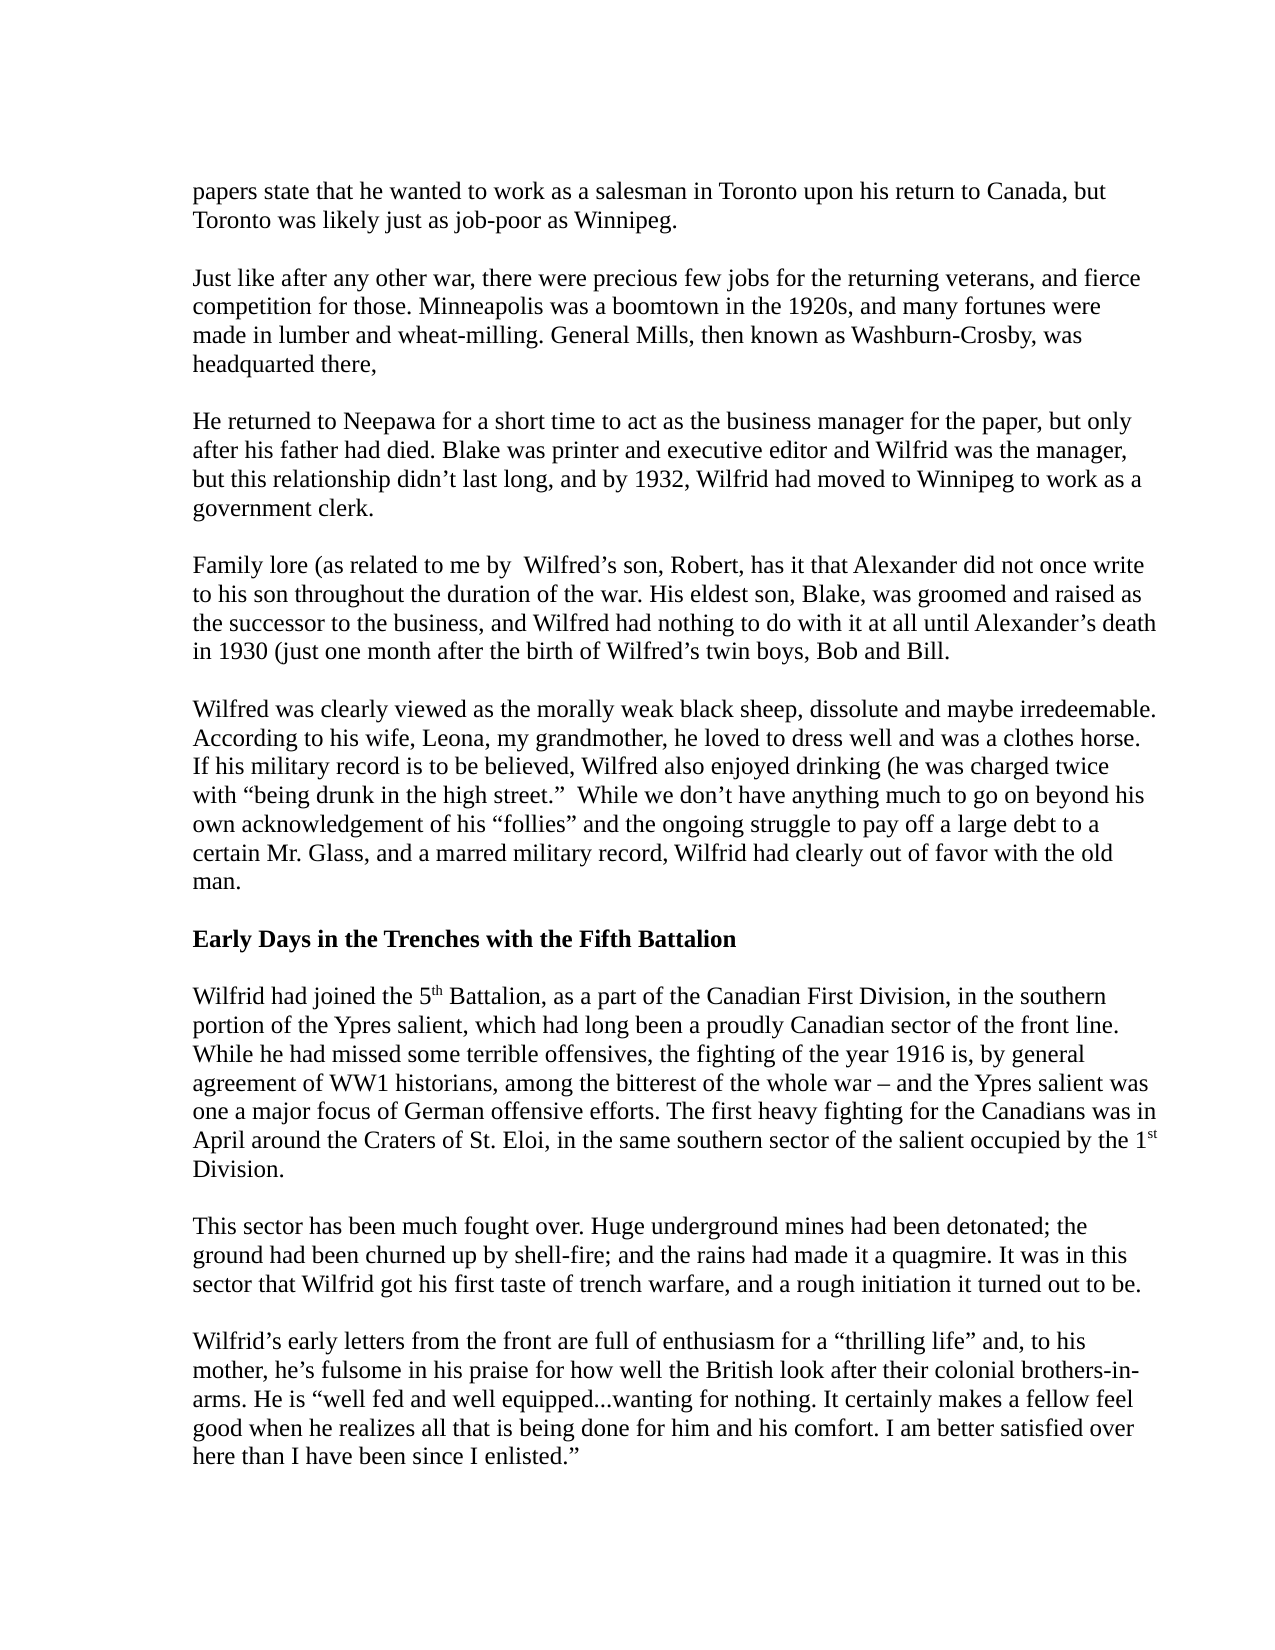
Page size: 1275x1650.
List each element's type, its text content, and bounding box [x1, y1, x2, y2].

text Wilfrid’s early letters from the front are full of enthusiasm for a “thrilling life” and, to his mother, he’s fulsome in his praise for how well the British look after their colonial brothers-in-arms. He is “well fed and well equipped...wanting for nothing. It certainly makes a fellow feel good when he realizes all that is being done for him and his comfort. I am better satisfied over here than I have been since I enlisted.” [192, 1326, 1158, 1470]
text Just like after any other war, there were precious few jobs for the returning veterans, and fierce competition for those. Minneapolis was a boomtown in the 1920s, and many fortunes were made in lumber and wheat-milling. General Mills, then known as Washburn-Crosby, was headquarted there, [192, 263, 1158, 378]
text This sector has been much fought over. Huge underground mines had been detonated; the ground had been churned up by shell-fire; and the rains had made it a quagmire. It was in this sector that Wilfrid got his first taste of trench warfare, and a rough initiation it turned out to be. [192, 1211, 1158, 1298]
text He returned to Neepawa for a short time to act as the business manager for the paper, but only after his father had died. Blake was printer and executive editor and Wilfrid was the manager, but this relationship didn’t last long, and by 1932, Wilfrid had moved to Winnipeg to work as a government clerk. [192, 406, 1158, 521]
text papers state that he wanted to work as a salesman in Toronto upon his return to Canada, but Toronto was likely just as job-poor as Winnipeg. [192, 176, 1158, 234]
text Wilfred was clearly viewed as the morally weak black sheep, dissolute and maybe irredeemable. According to his wife, Leona, my grandmother, he loved to dress well and was a clothes horse. If his military record is to be believed, Wilfred also enjoyed drinking (he was charged twice with “being drunk in the high street.” While we don’t have anything much to go on beyond his own acknowledgement of his “follies” and the ongoing struggle to pay off a large debt to a certain Mr. Glass, and a marred military record, Wilfrid had clearly out of favor with the old man. [192, 694, 1158, 895]
text Wilfrid had joined the 5th Battalion, as a part of the Canadian First Division, in the southern portion of the Ypres salient, which had long been a proudly Canadian sector of the front line. While he had missed some terrible offensives, the fighting of the year 1916 is, by general agreement of WW1 historians, among the bitterest of the whole war – and the Ypres salient was one a major focus of German offensive efforts. The first heavy fighting for the Canadians was in April around the Craters of St. Eloi, in the same southern sector of the salient occupied by the 1st Division. [192, 981, 1158, 1183]
text Family lore (as related to me by Wilfred’s son, Robert, has it that Alexander did not once write to his son throughout the duration of the war. His eldest son, Blake, was groomed and raised as the successor to the business, and Wilfred had nothing to do with it at all until Alexander’s death in 1930 (just one month after the birth of Wilfred’s twin boys, Bob and Bill. [192, 550, 1158, 665]
text Early Days in the Trenches with the Fifth Battalion [192, 924, 1158, 953]
